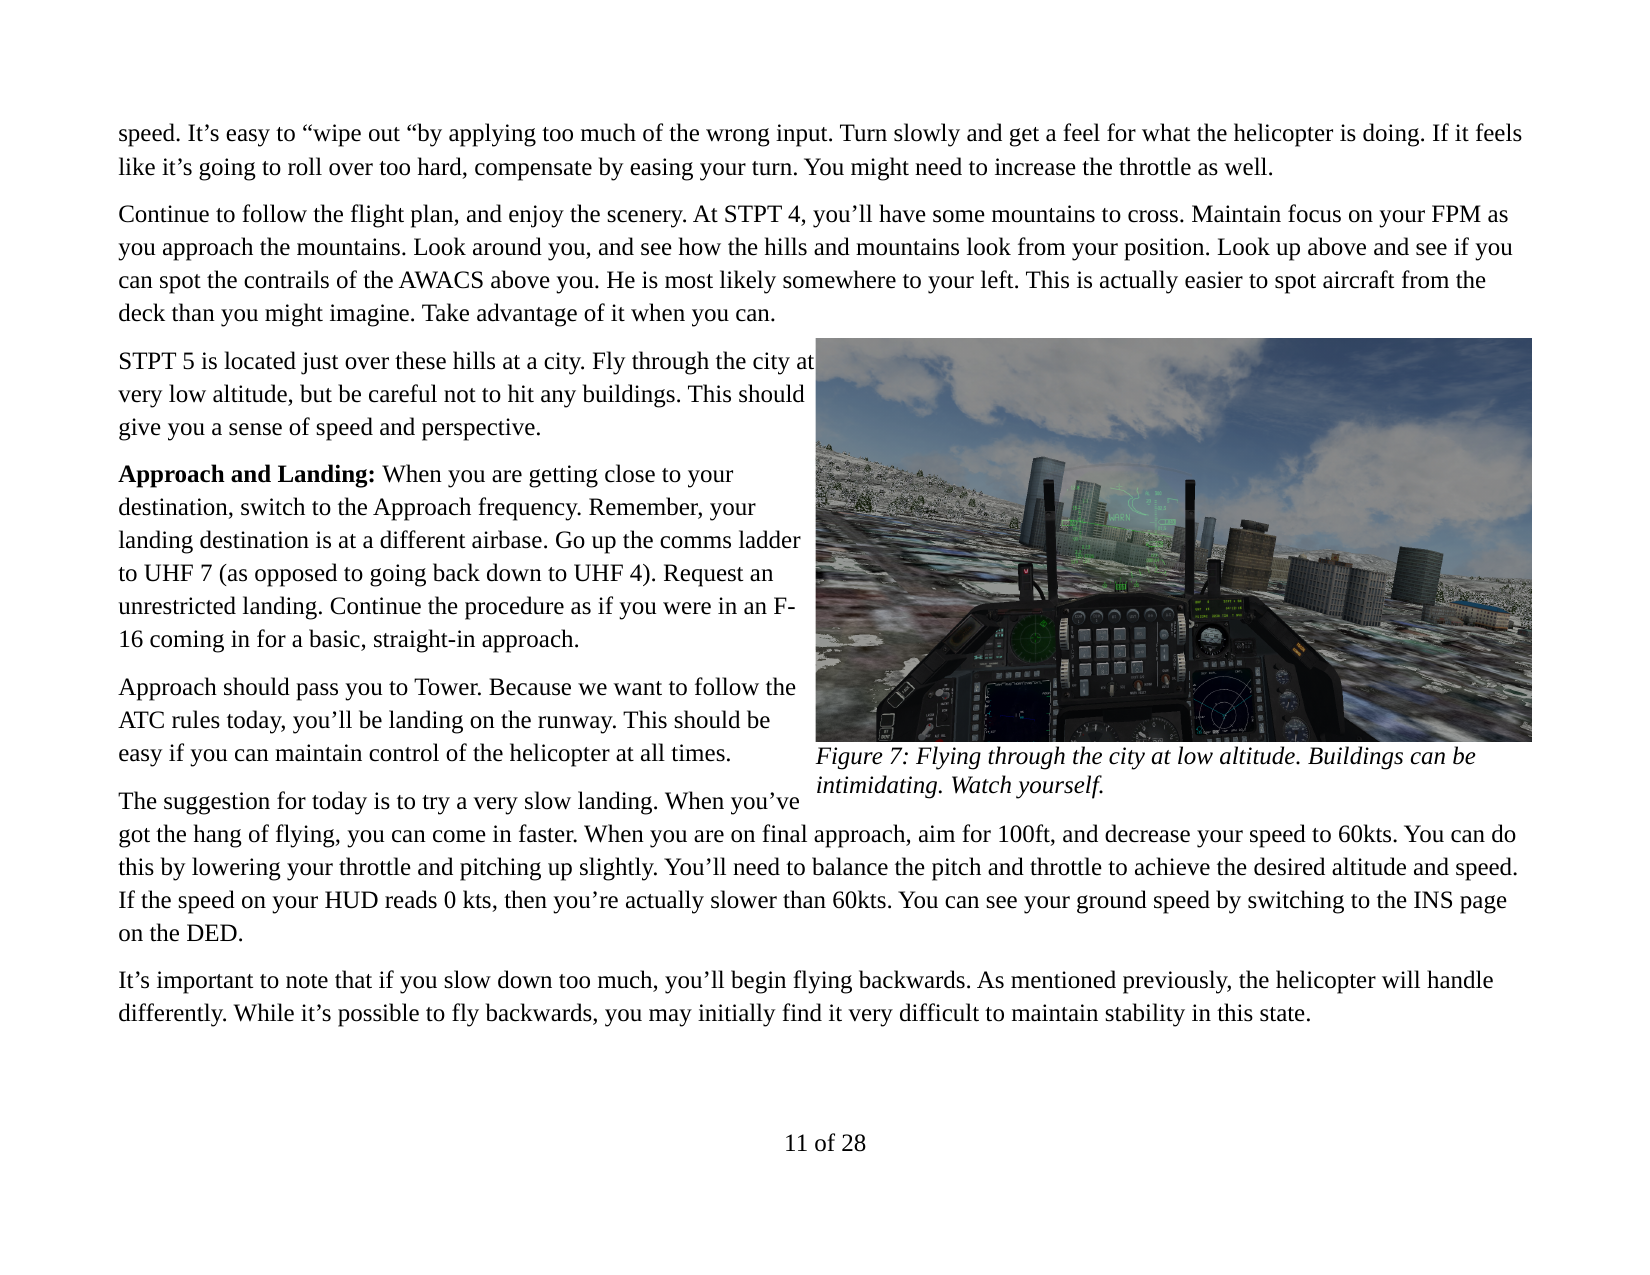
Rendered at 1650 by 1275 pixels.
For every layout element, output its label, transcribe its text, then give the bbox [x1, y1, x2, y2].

text Approach and Landing: When you are getting close to your destination, switch to the Approach frequency. Remember, your landing destination is at a different airbase. Go up the comms ladder to UHF 7 (as opposed to going back down to UHF 4). Request an unrestricted landing. Continue the procedure as if you were in an F-16 coming in for a basic, straight-in approach. [118, 459, 815, 653]
text It’s important to note that if you slow down too much, you’ll begin flying backwards. As mentioned previously, the helicopter will handle differently. While it’s possible to fly backwards, you may initially find it very difficult to maintain stability in this state. [118, 966, 1532, 1027]
text STPT 5 is located just over these hills at a city. Fly through the city at very low altitude, but be careful not to hit any buildings. This should give you a sense of speed and perspective. [118, 346, 815, 441]
text The suggestion for today is to try a very slow landing. When you’ve got the hang of flying, you can come in faster. When you are on final approach, aim for 100ft, and decrease your speed to 60kts. You can do this by lowering your throttle and pitching up slightly. You’ll need to balance the pitch and throttle to achieve the desired altitude and speed. If the speed on your HUD reads 0 kts, then you’re actually slower than 60kts. You can see your ground speed by switching to the INS page on the DED. [118, 786, 1532, 947]
text speed. It’s easy to “wipe out “by applying too much of the wrong input. Turn slowly and get a feel for what the helicopter is doing. If it feels like it’s going to roll over too hard, compensate by easing your turn. You might need to increase the throttle as well. [118, 118, 1532, 180]
text Continue to follow the flight plan, and enjoy the scenery. At STPT 4, you’ll have some mountains to cross. Maintain focus on your FPM as you approach the mountains. Look around you, and see how the hills and mountains look from your position. Look up above and see if you can spot the contrails of the AWACS above you. He is most likely somewhere to your left. This is actually easier to spot aircraft from the deck than you might imagine. Take advantage of it when you can. [118, 199, 1532, 327]
text Approach should pass you to Tower. Because we want to follow the ATC rules today, you’ll be landing on the runway. This should be easy if you can maintain control of the helicopter at all times. [118, 672, 816, 767]
picture [815, 338, 1532, 742]
text Figure 7: Flying through the city at low altitude. Buildings can be intimidating. Watch yourself. [816, 742, 1532, 799]
